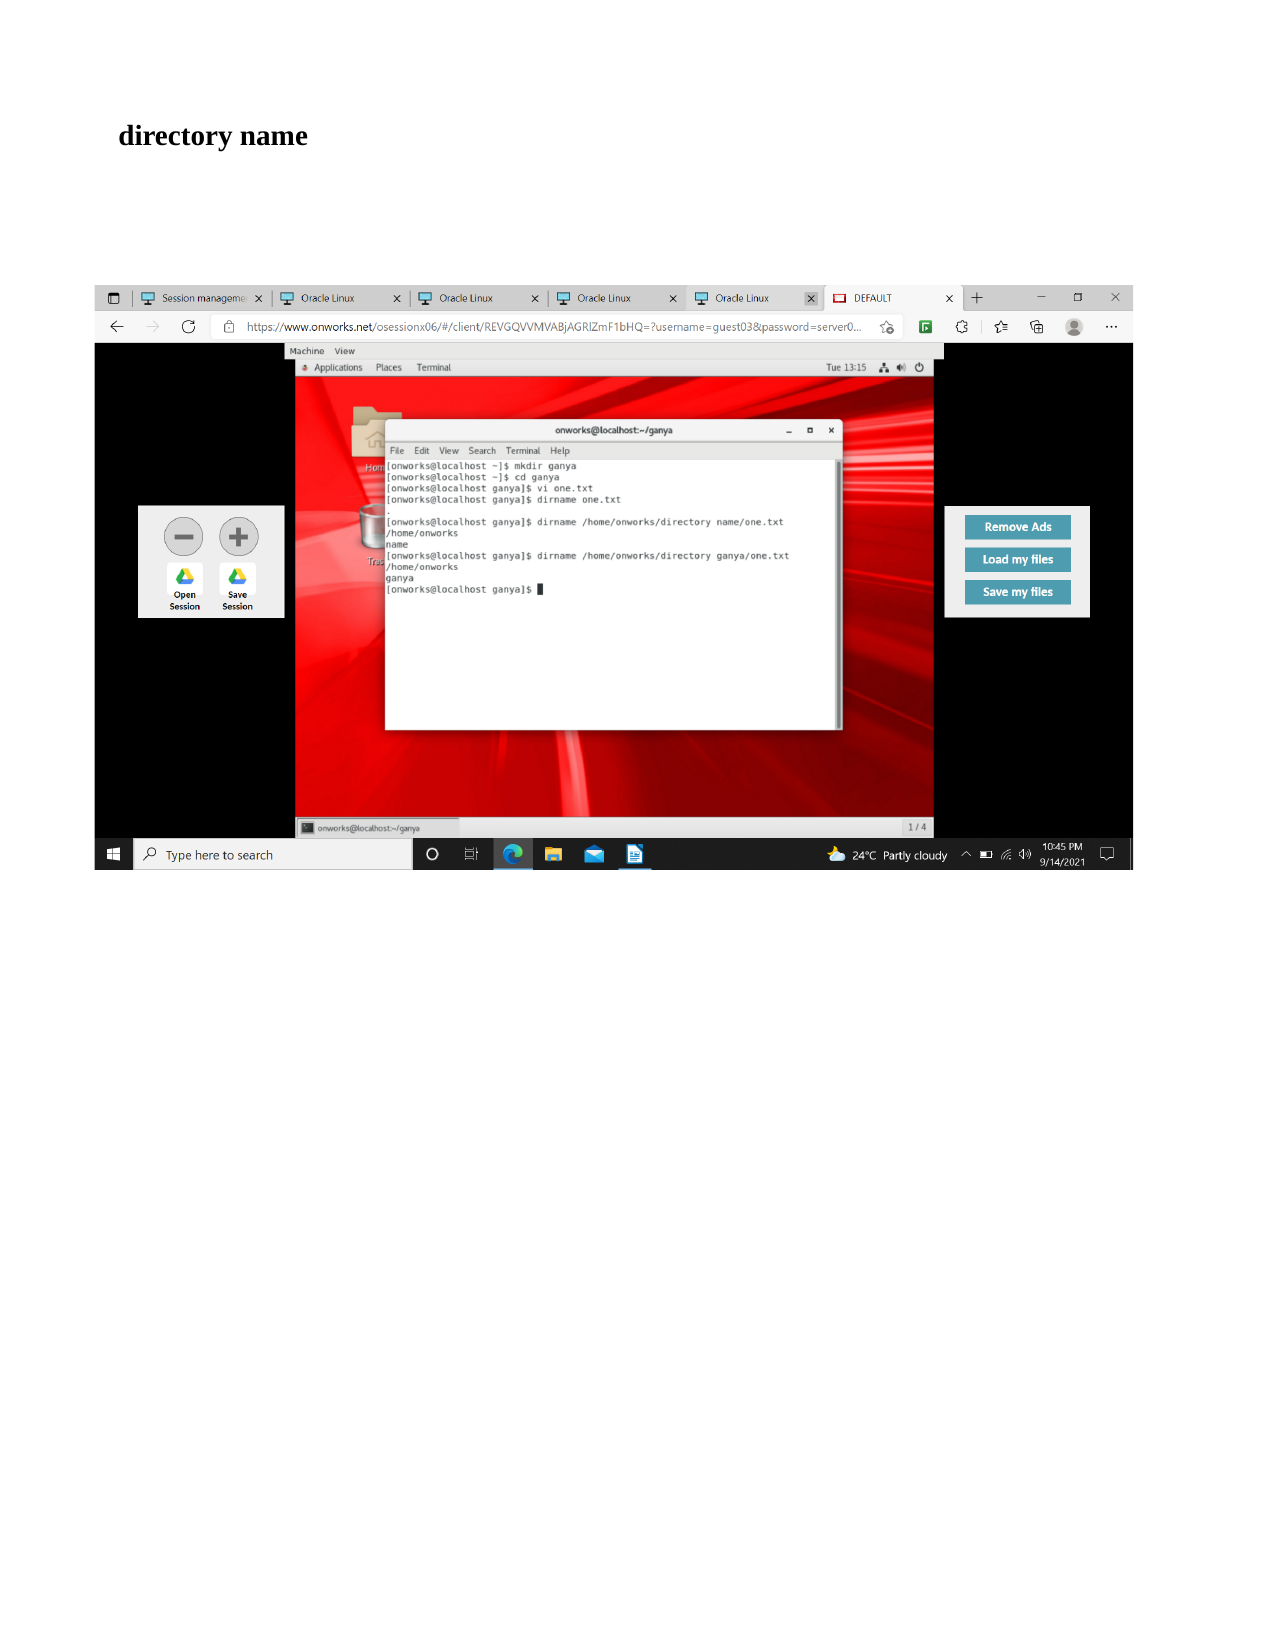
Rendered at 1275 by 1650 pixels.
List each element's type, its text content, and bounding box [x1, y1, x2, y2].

picture [94, 285, 1134, 870]
text directory name [118, 118, 1157, 152]
